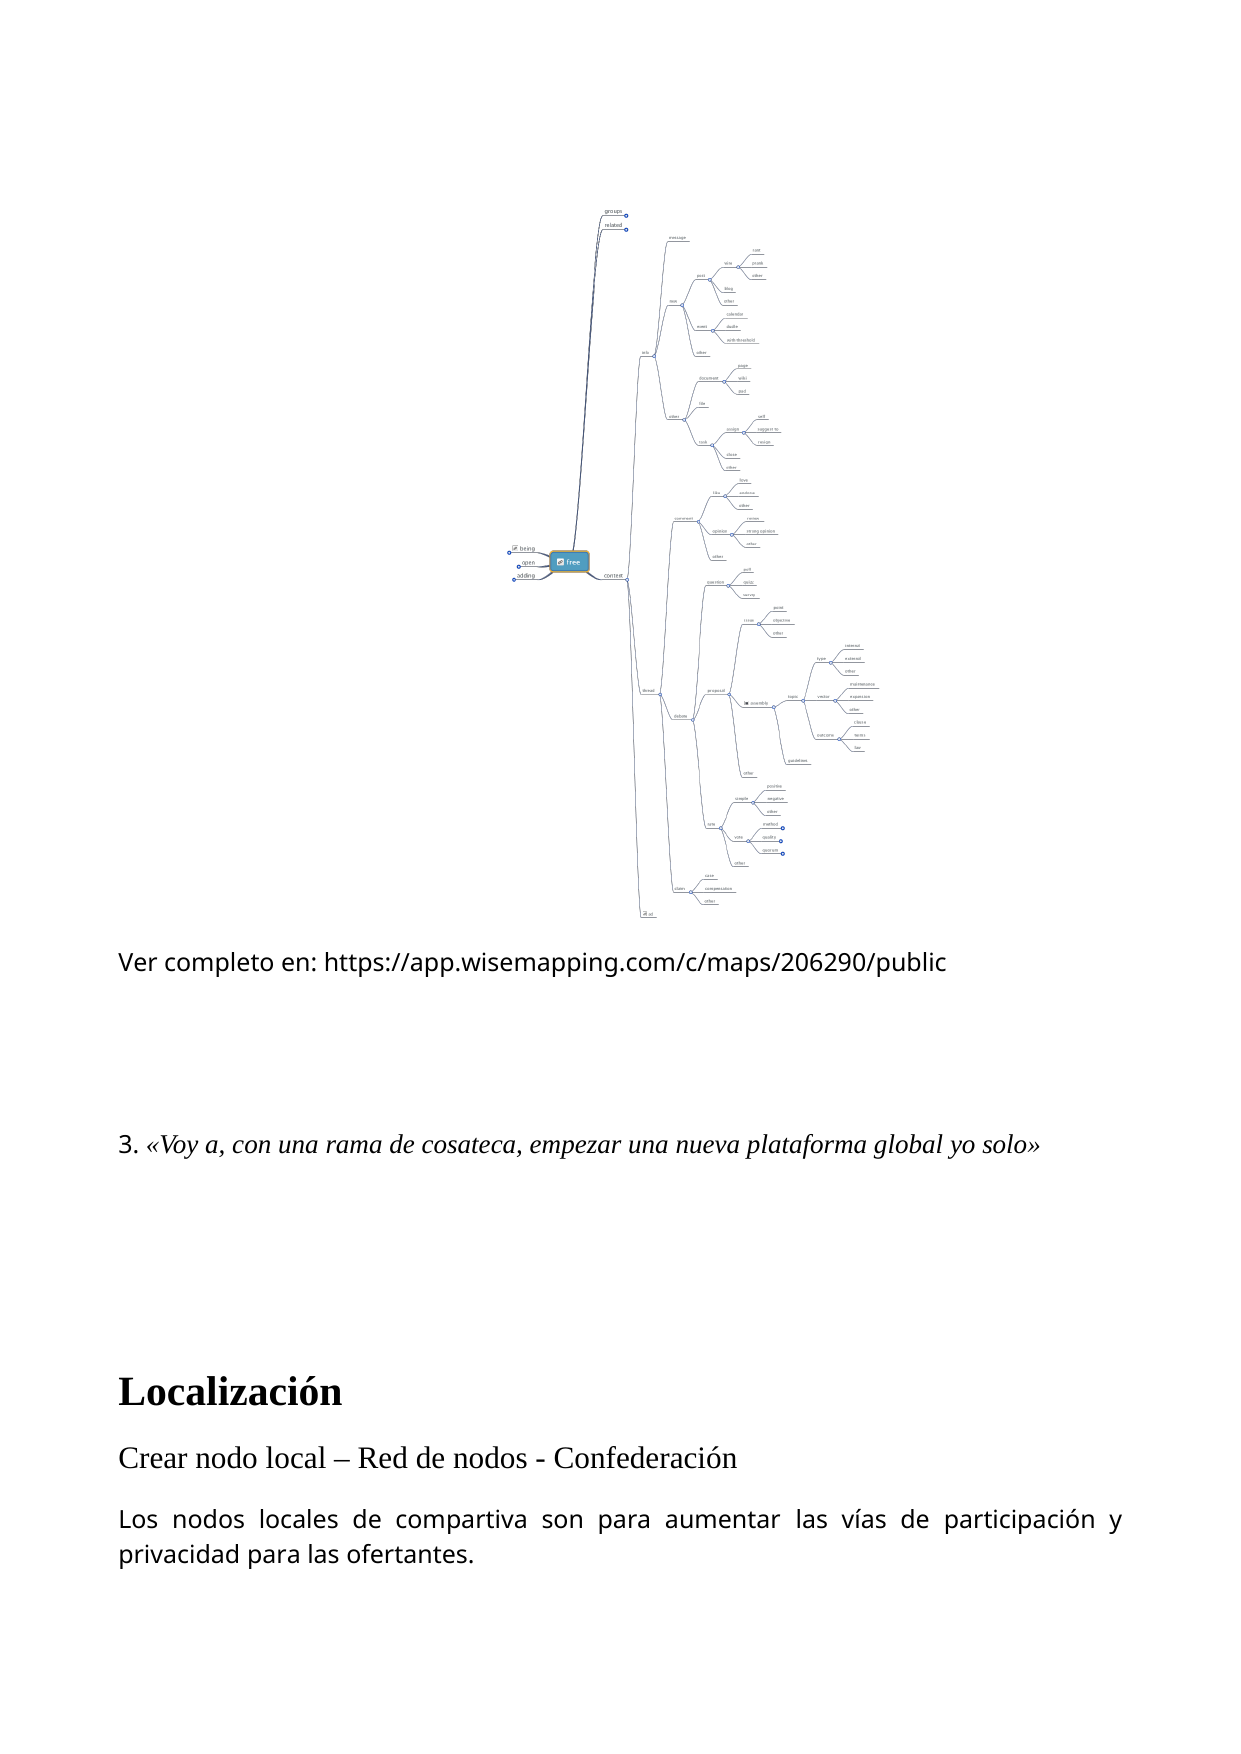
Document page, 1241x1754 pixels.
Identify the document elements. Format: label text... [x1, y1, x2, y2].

text Localización [118, 1367, 1122, 1414]
picture [118, 118, 1123, 945]
text Los nodos locales de compartiva son para aumentar las vías de participación y privacidad para las ofertantes. [118, 1500, 1122, 1571]
text Ver completo en: https://app.wisemapping.com/c/maps/206290/public [118, 945, 1122, 979]
text Crear nodo local – Red de nodos - Confederación [118, 1439, 1122, 1475]
text 3. «Voy a, con una rama de cosateca, empezar una nueva plataforma global yo solo» [118, 1125, 1122, 1160]
